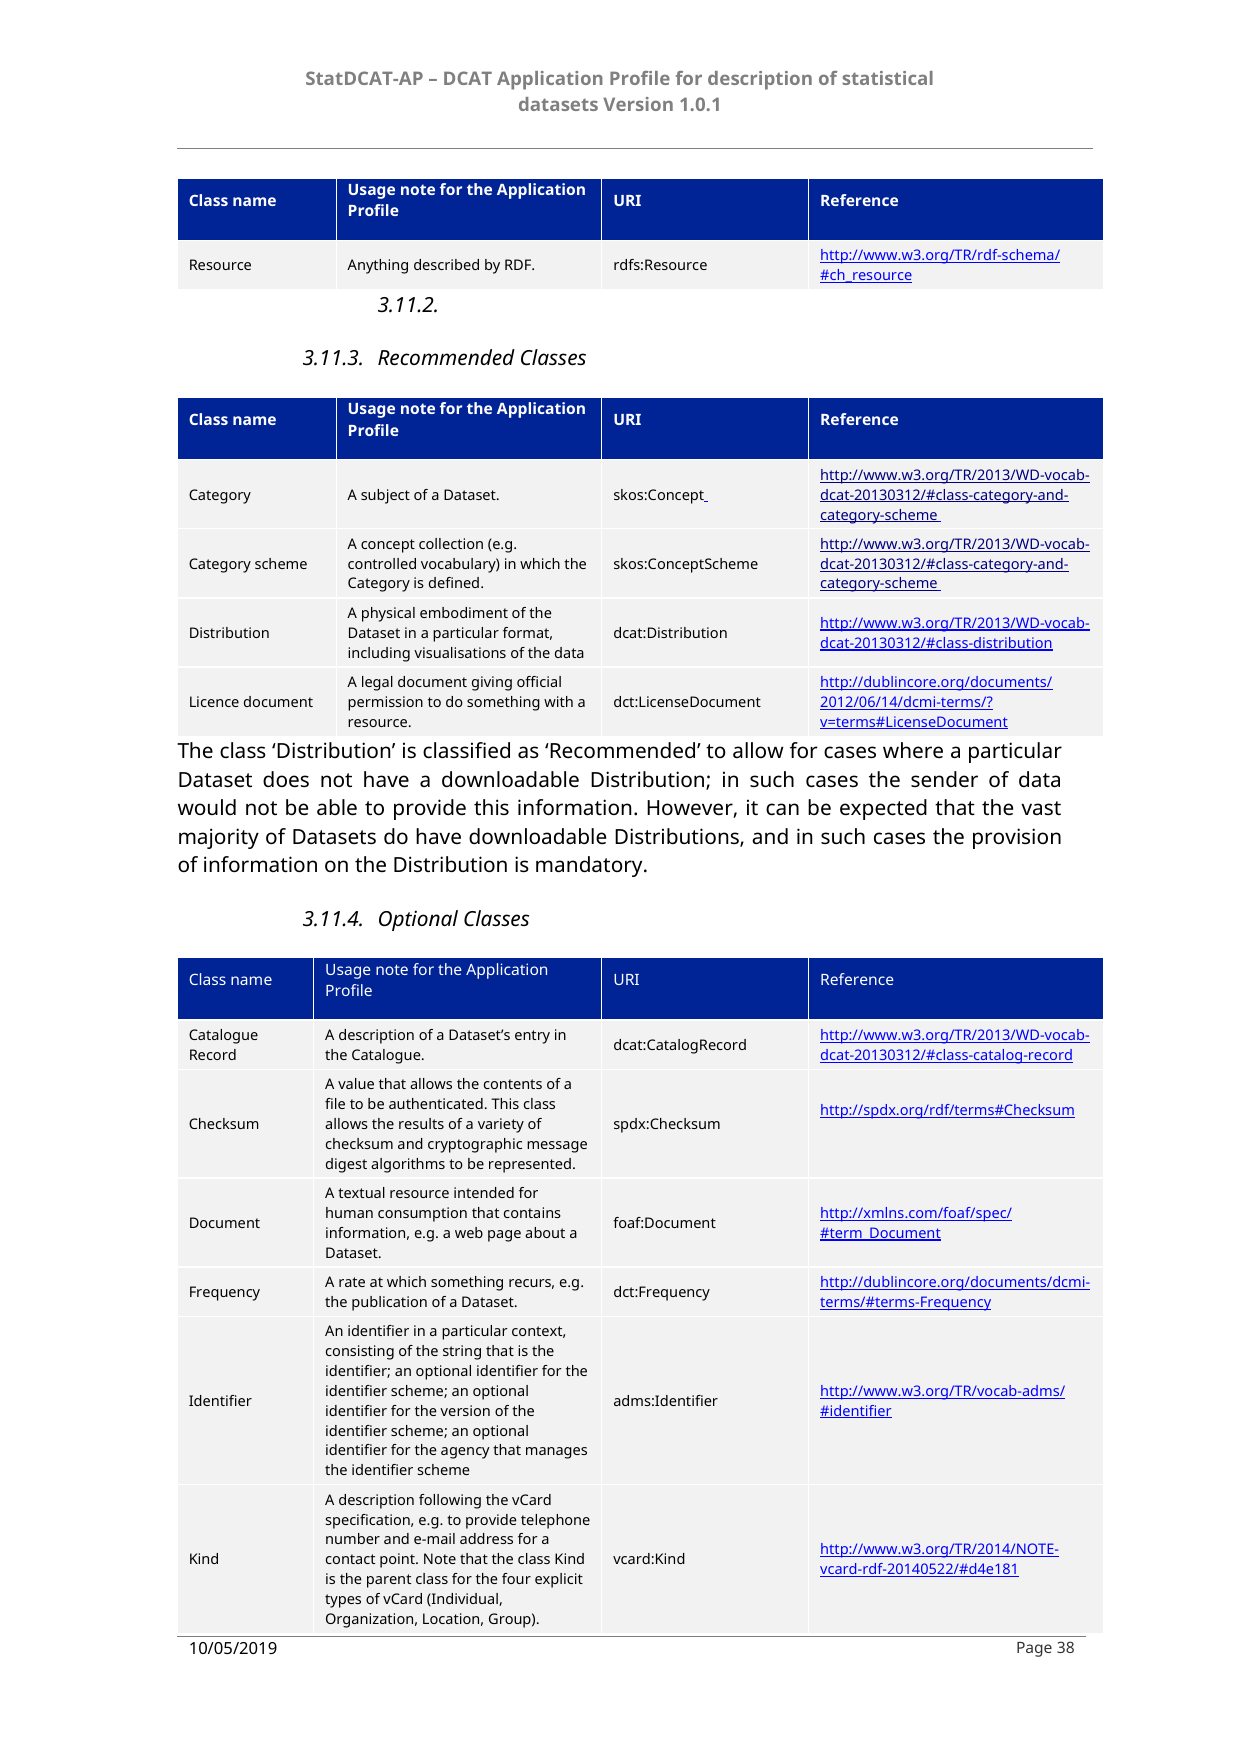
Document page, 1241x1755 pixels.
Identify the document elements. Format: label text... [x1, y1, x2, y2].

table_cell A description following the vCard specification, e.g. to provide telephone number and e-mail address for a contact point. Note that the class Kind is the parent class for the four explicit types of vCard (Individual, Organization, Location, Group). [314, 1485, 601, 1633]
table_cell Anything described by RDF. [337, 241, 601, 289]
table_cell vcard:Kind [602, 1485, 808, 1633]
table_cell Kind [178, 1485, 313, 1633]
table_cell skos:ConceptScheme [602, 529, 808, 597]
table_cell http://www.w3.org/TR/2013/WD-vocab-dcat-20130312/#class-category-and-category-scheme [809, 460, 1103, 528]
table_cell http://xmlns.com/foaf/spec/#term_Document [809, 1179, 1103, 1266]
table_header Usage note for the Application Profile [337, 398, 601, 459]
table_cell dct:LicenseDocument [602, 668, 808, 736]
table_cell rdfs:Resource [602, 241, 808, 289]
table_cell dcat:CatalogRecord [602, 1021, 808, 1069]
table_header Reference [809, 179, 1103, 240]
table_cell An identifier in a particular context, consisting of the string that is the identifier; an optional identifier for the identifier scheme; an optional identifier for the version of the identifier scheme; an optional identifier for the agency that manages the identifier scheme [314, 1317, 601, 1484]
table_cell http://www.w3.org/TR/2013/WD-vocab-dcat-20130312/#class-catalog-record [809, 1021, 1103, 1069]
table_cell adms:Identifier [602, 1317, 808, 1484]
table_cell http://www.w3.org/TR/2014/NOTE-vcard-rdf-20140522/#d4e181 [809, 1485, 1103, 1633]
table_cell A rate at which something recurs, e.g. the publication of a Dataset. [314, 1268, 601, 1316]
table_cell A physical embodiment of the Dataset in a particular format, including visualisations of the data [337, 599, 601, 666]
table_cell Document [178, 1179, 313, 1266]
table_header Class name [178, 179, 336, 240]
subtitle Optional Classes [302, 904, 1063, 932]
table_cell Frequency [178, 1268, 313, 1316]
subtitle Recommended Classes [302, 343, 1063, 372]
table_header URI [602, 398, 808, 459]
table_cell http://spdx.org/rdf/terms#Checksum [809, 1070, 1103, 1177]
table_cell Checksum [178, 1070, 313, 1177]
table_header URI [602, 958, 808, 1019]
table_header URI [602, 179, 808, 240]
table_cell Identifier [178, 1317, 313, 1484]
table_cell http://www.w3.org/TR/2013/WD-vocab-dcat-20130312/#class-category-and-category-scheme [809, 529, 1103, 597]
table_cell Licence document [178, 668, 336, 736]
table_cell http://www.w3.org/TR/vocab-adms/#identifier [809, 1317, 1103, 1484]
table_cell http://www.w3.org/TR/rdf-schema/#ch_resource [809, 241, 1103, 289]
table_cell A textual resource intended for human consumption that contains information, e.g. a web page about a Dataset. [314, 1179, 601, 1266]
table_cell Category [178, 460, 336, 528]
table_header Reference [809, 958, 1103, 1019]
table_header Usage note for the Application Profile [337, 179, 601, 240]
table_cell dct:Frequency [602, 1268, 808, 1316]
table_cell A description of a Dataset’s entry in the Catalogue. [314, 1021, 601, 1069]
table_cell dcat:Distribution [602, 599, 808, 666]
table_cell A subject of a Dataset. [337, 460, 601, 528]
table_cell foaf:Document [602, 1179, 808, 1266]
table_header Class name [178, 958, 313, 1019]
table_cell Catalogue Record [178, 1021, 313, 1069]
table_cell http://dublincore.org/documents/2012/06/14/dcmi-terms/?v=terms#LicenseDocument [809, 668, 1103, 736]
table_cell skos:Concept [602, 460, 808, 528]
table_cell Category scheme [178, 529, 336, 597]
table_cell A legal document giving official permission to do something with a resource. [337, 668, 601, 736]
table_header Class name [178, 398, 336, 459]
table_header Usage note for the Application Profile [314, 958, 601, 1019]
table_cell Resource [178, 241, 336, 289]
text The class ‘Distribution’ is classified as ‘Recommended’ to allow for cases where a particular Dataset does not have a downloadable Distribution; in such cases the sender of data would not be able to provide this information. However, it can be expected that the vast majority of Datasets do have downloadable Distributions, and in such cases the provision of information on the Distribution is mandatory. [177, 737, 1063, 879]
table_cell A concept collection (e.g. controlled vocabulary) in which the Category is defined. [337, 529, 601, 597]
table_cell Distribution [178, 599, 336, 666]
table_cell http://www.w3.org/TR/2013/WD-vocab-dcat-20130312/#class-distribution [809, 599, 1103, 666]
table_header Reference [809, 398, 1103, 459]
table_cell A value that allows the contents of a file to be authenticated. This class allows the results of a variety of checksum and cryptographic message digest algorithms to be represented. [314, 1070, 601, 1177]
table_cell spdx:Checksum [602, 1070, 808, 1177]
table_cell http://dublincore.org/documents/dcmi-terms/#terms-Frequency [809, 1268, 1103, 1316]
